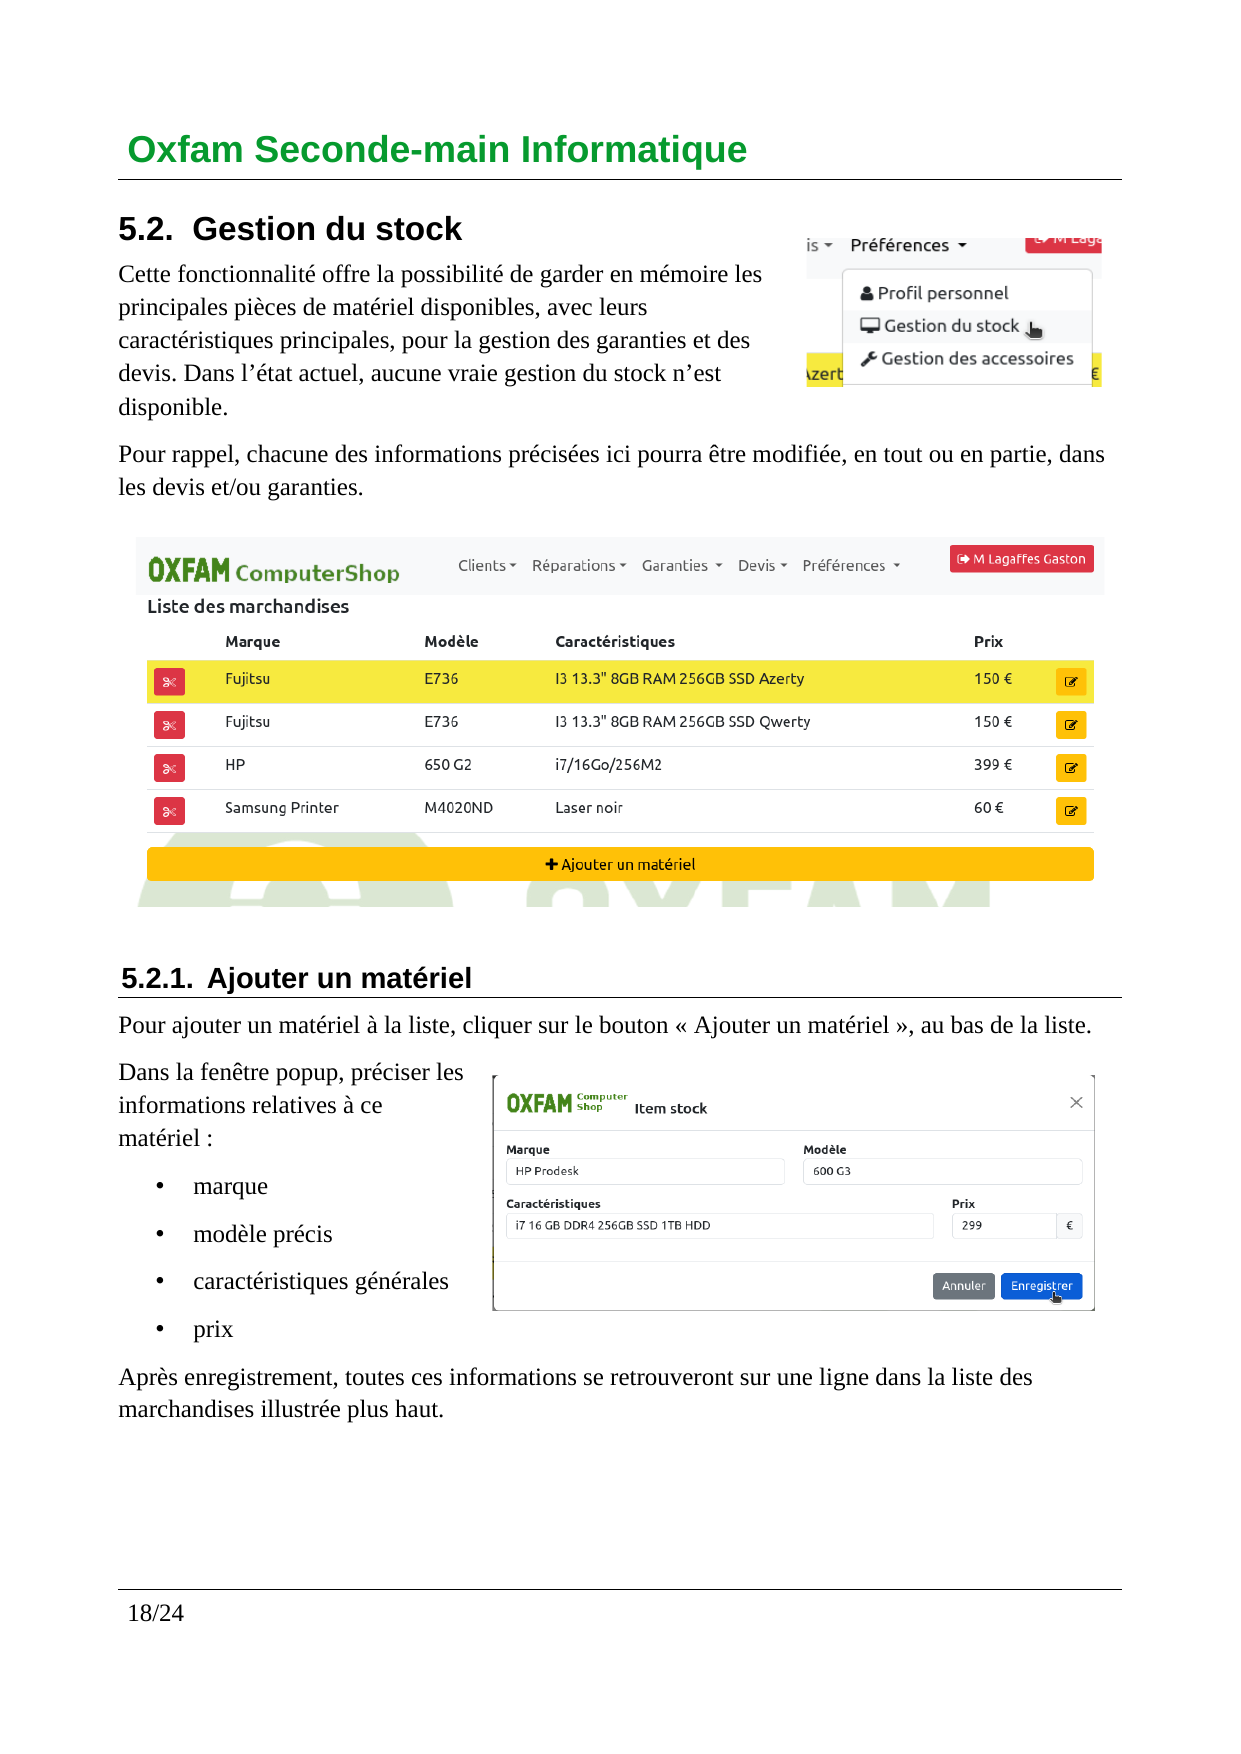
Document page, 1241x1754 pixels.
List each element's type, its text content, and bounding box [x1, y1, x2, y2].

list modèle précis [156, 1219, 474, 1247]
list [1112, 1219, 1122, 1247]
text Pour ajouter un matériel à la liste, cliquer sur le bouton « Ajouter un matériel », au bas de la liste. [118, 1010, 1122, 1039]
text Cette fonctionnalité offre la possibilité de garder en mémoire les principales pièces de matériel disponibles, avec leurs caractéristiques principales, pour la gestion des garanties et des devis. Dans l’état actuel, aucune vraie gestion du stock n’est disponible. [118, 259, 1122, 420]
subtitle Ajouter un matériel [118, 520, 1122, 997]
picture [135, 537, 1105, 907]
list prix [156, 1314, 1122, 1343]
text Après enregistrement, toutes ces informations se retrouveront sur une ligne dans la liste des marchandises illustrée plus haut. [118, 1362, 1122, 1423]
picture [806, 238, 1102, 387]
text Dans la fenêtre popup, préciser les informations relatives à ce matériel : [118, 1057, 1122, 1328]
list caractéristiques générales [156, 1266, 474, 1295]
text Pour rappel, chacune des informations précisées ici pourra être modifiée, en tout ou en partie, dans les devis et/ou garanties. [118, 439, 1122, 501]
picture [492, 1075, 1095, 1311]
subtitle Gestion du stock [118, 208, 1122, 404]
list marque [156, 1171, 474, 1200]
list [1112, 1171, 1122, 1200]
